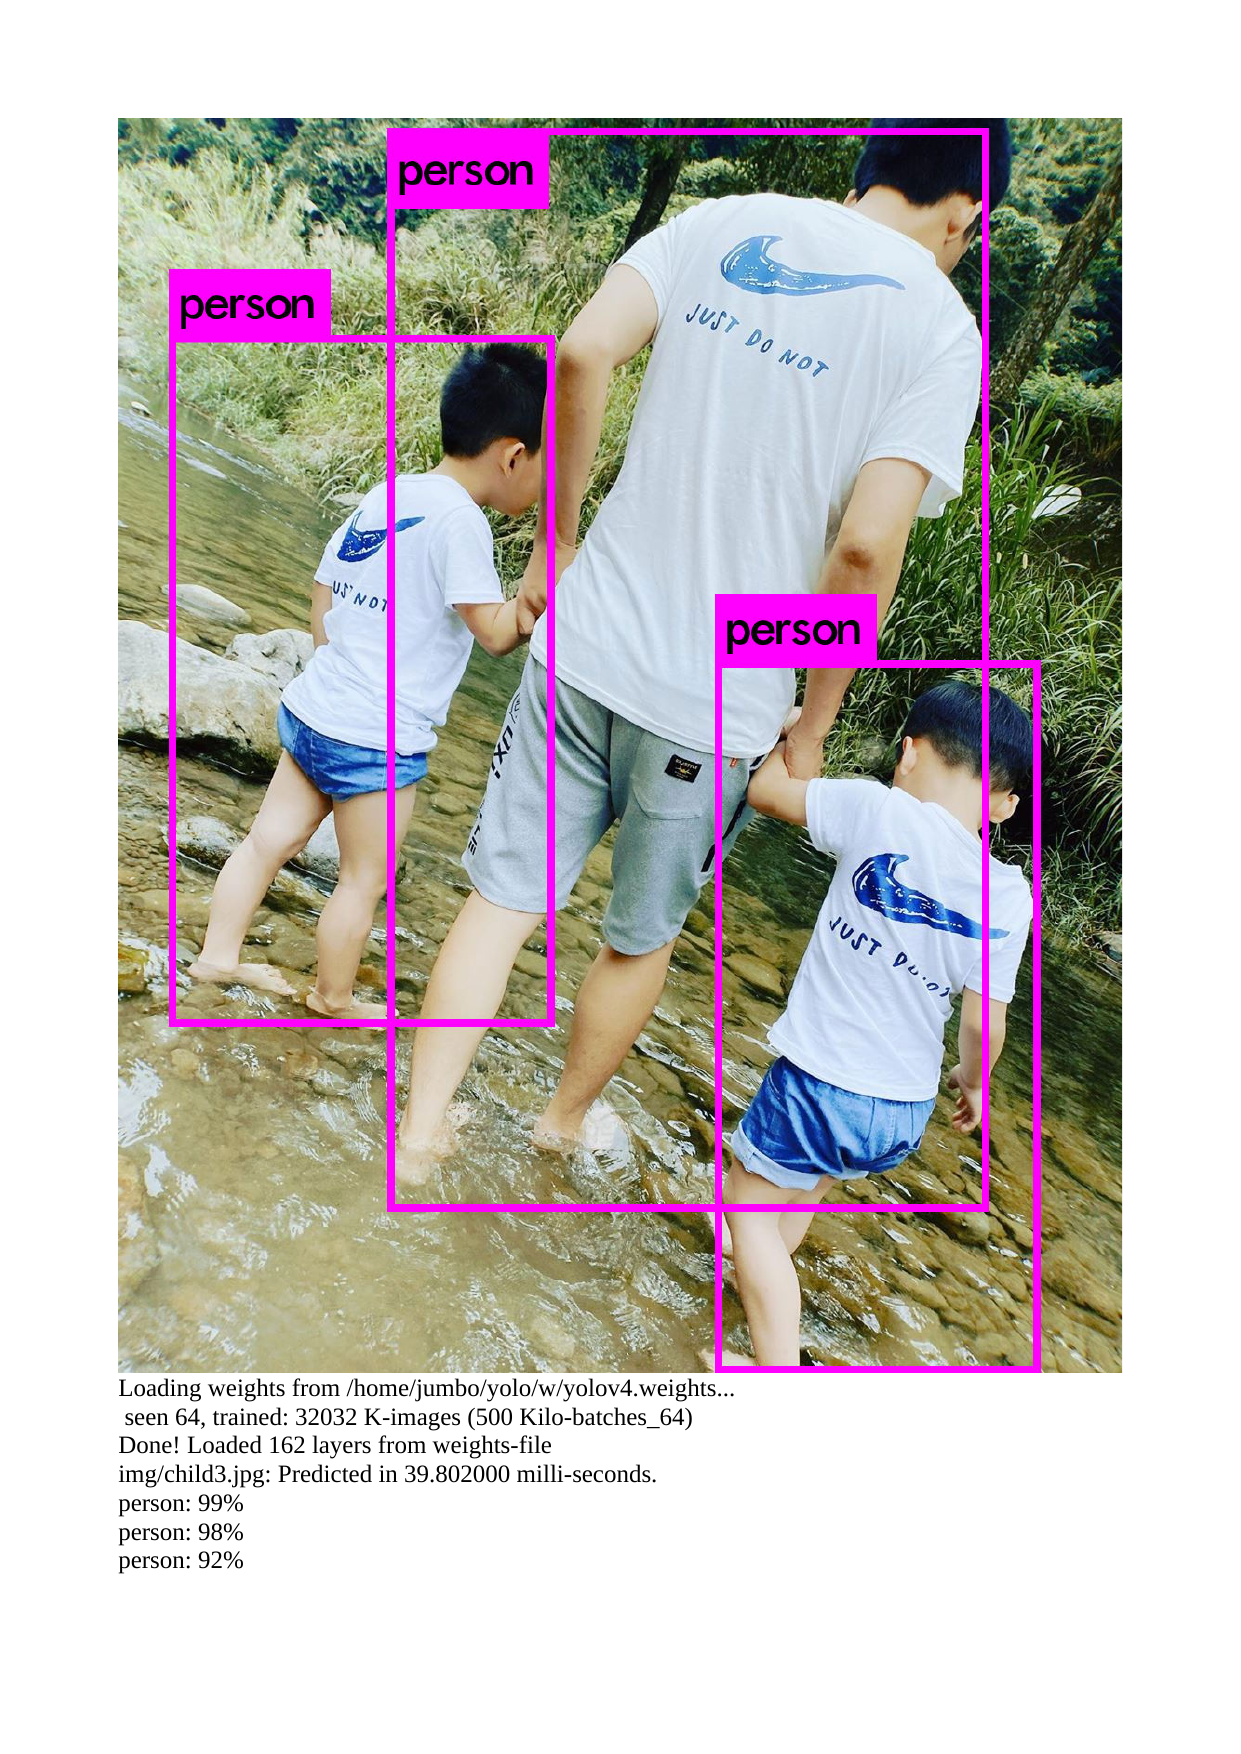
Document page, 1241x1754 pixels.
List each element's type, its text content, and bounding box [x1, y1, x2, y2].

text seen 64, trained: 32032 K-images (500 Kilo-batches_64) [118, 1402, 1122, 1431]
picture [118, 118, 1123, 1373]
text person: 99% [118, 1488, 1122, 1517]
text Loading weights from /home/jumbo/yolo/w/yolov4.weights... [118, 1373, 1122, 1402]
text person: 98% [118, 1517, 1122, 1546]
text img/child3.jpg: Predicted in 39.802000 milli-seconds. [118, 1459, 1122, 1488]
text Done! Loaded 162 layers from weights-file [118, 1431, 1122, 1459]
text person: 92% [118, 1546, 1122, 1574]
